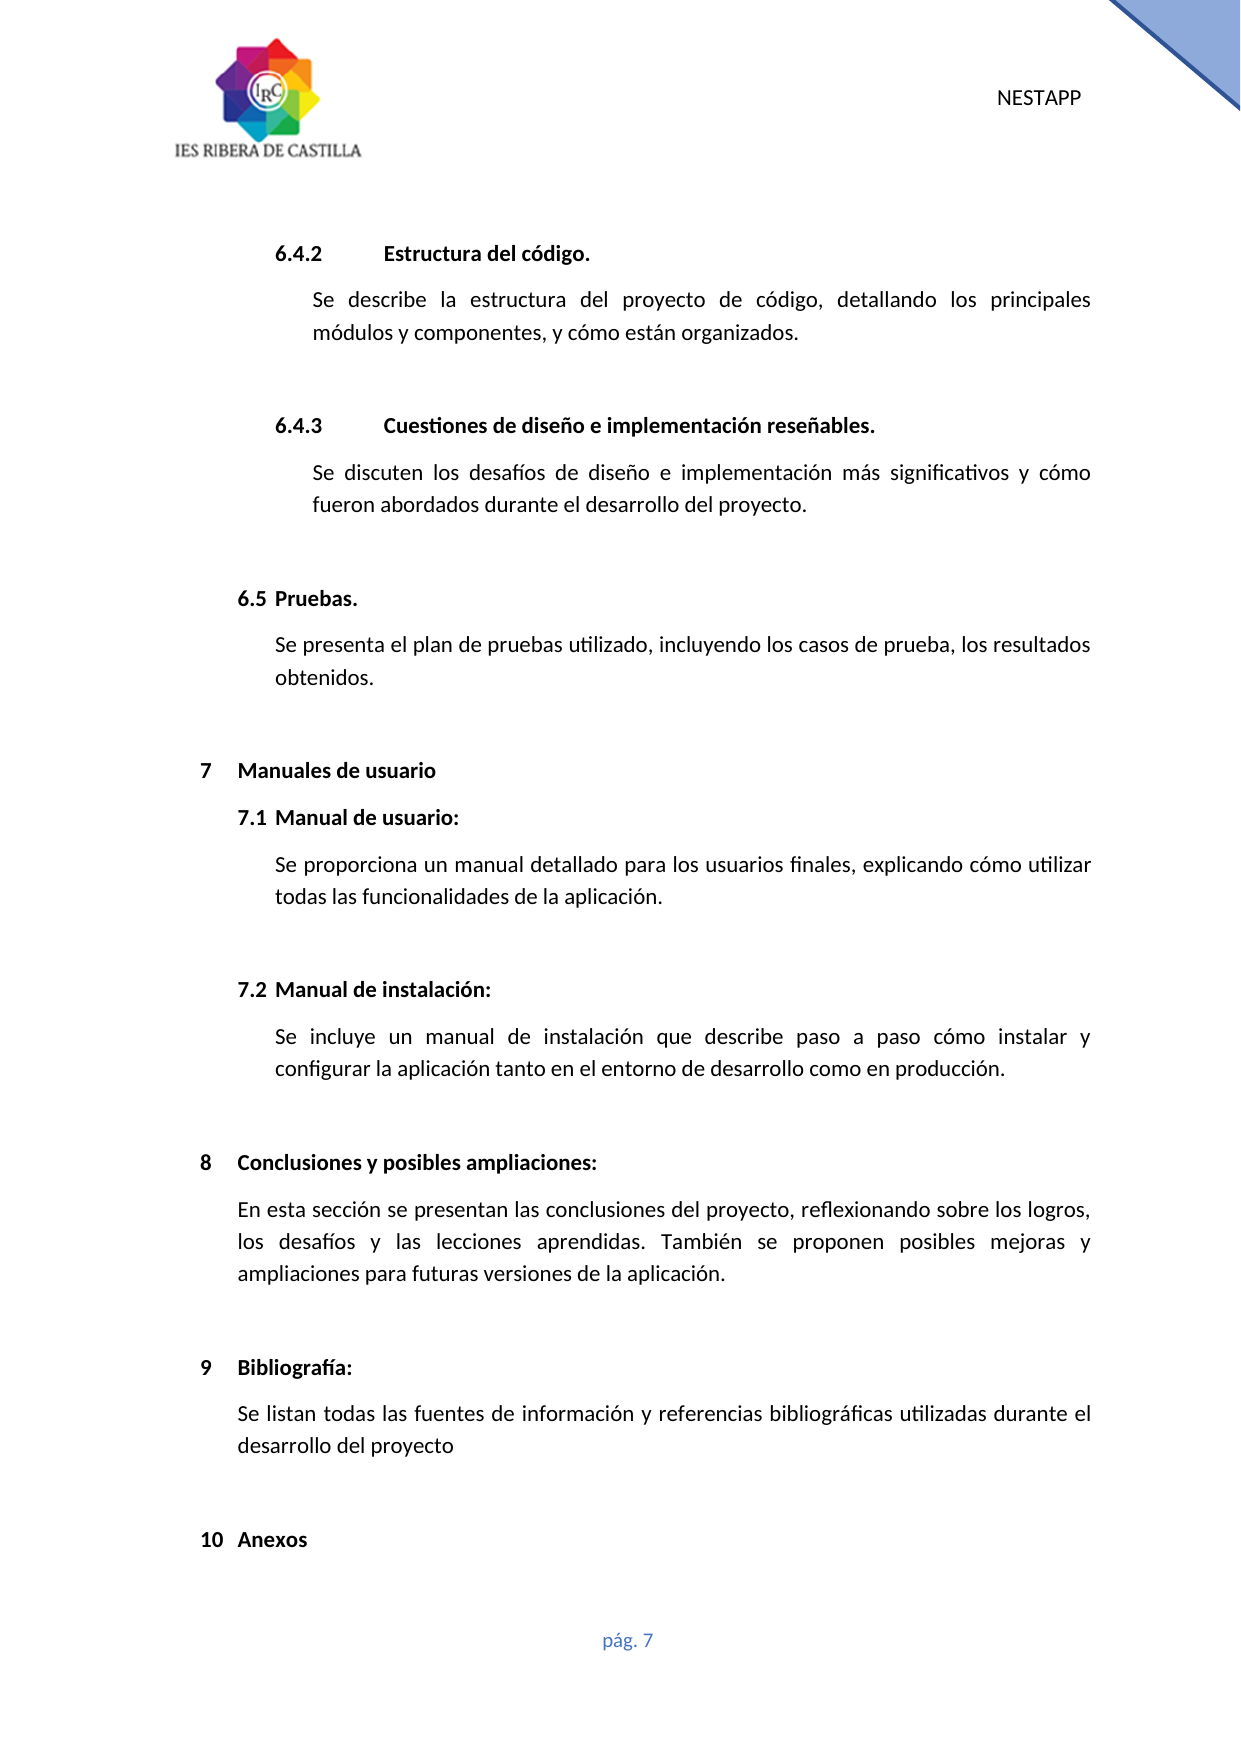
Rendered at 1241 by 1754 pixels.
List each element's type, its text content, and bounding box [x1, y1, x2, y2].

list Se presenta el plan de pruebas utilizado, incluyendo los casos de prueba, los resultados obtenidos. [237, 631, 1093, 691]
picture [173, 29, 366, 164]
list En esta sección se presentan las conclusiones del proyecto, reflexionando sobre los logros, los desafíos y las lecciones aprendidas. También se proponen posibles mejoras y ampliaciones para futuras versiones de la aplicación. [200, 1195, 1093, 1287]
list Se listan todas las fuentes de información y referencias bibliográficas utilizadas durante el desarrollo del proyecto [200, 1399, 1093, 1460]
list Se describe la estructura del proyecto de código, detallando los principales módulos y componentes, y cómo están organizados. [275, 286, 1093, 346]
list Pruebas. [237, 584, 1093, 612]
list Se discuten los desafíos de diseño e implementación más significativos y cómo fueron abordados durante el desarrollo del proyecto. [275, 458, 1093, 518]
list Manual de instalación: [237, 976, 1093, 1003]
list Conclusiones y posibles ampliaciones: [200, 1148, 1093, 1176]
list Anexos [200, 1525, 1093, 1553]
list Estructura del código. [275, 239, 1093, 267]
list Se incluye un manual de instalación que describe paso a paso cómo instalar y configurar la aplicación tanto en el entorno de desarrollo como en producción. [237, 1022, 1093, 1082]
list Cuestiones de diseño e implementación reseñables. [275, 411, 1093, 439]
list Bibliografía: [200, 1353, 1093, 1381]
list Manual de usuario: [237, 803, 1093, 831]
list Se proporciona un manual detallado para los usuarios finales, explicando cómo utilizar todas las funcionalidades de la aplicación. [237, 850, 1093, 910]
list Manuales de usuario [200, 756, 1093, 784]
